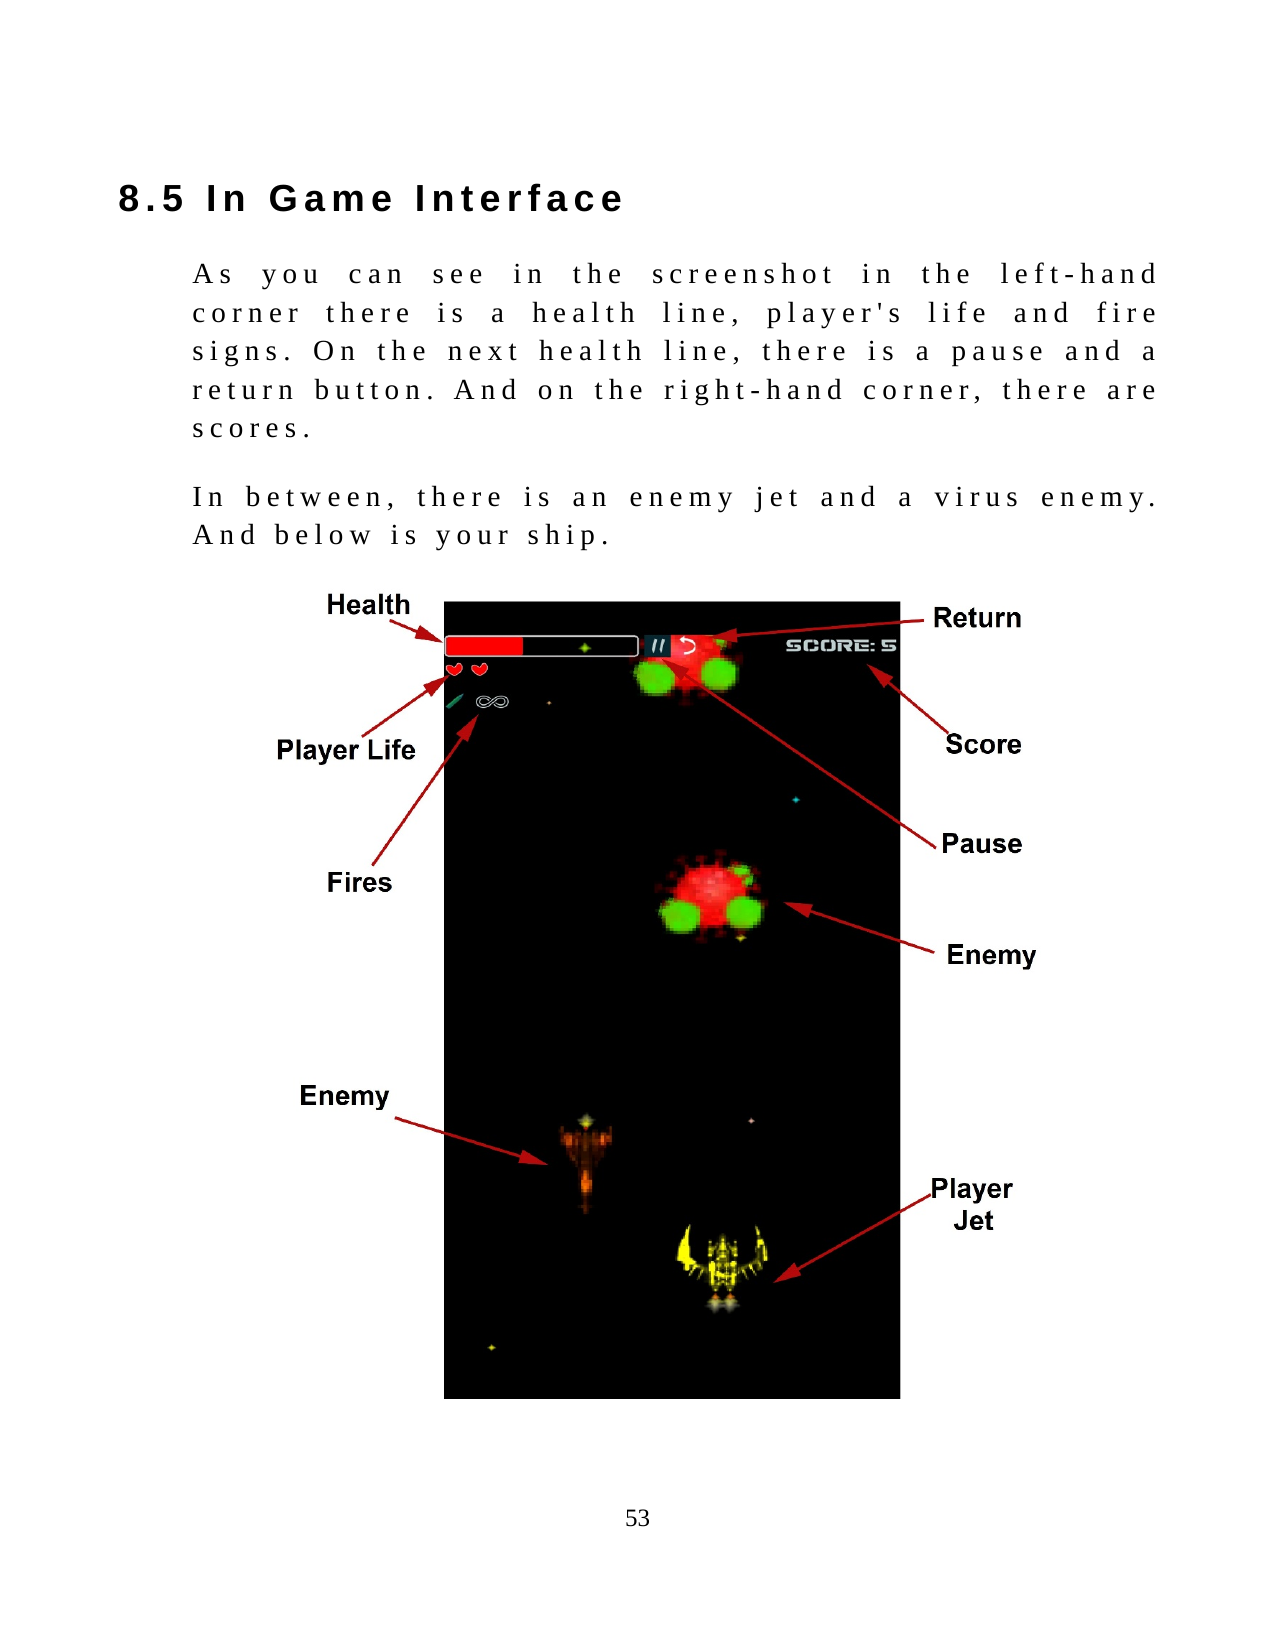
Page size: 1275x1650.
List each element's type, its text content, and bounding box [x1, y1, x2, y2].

text In between, there is an enemy jet and a virus enemy. And below is your ship. [192, 479, 1157, 551]
subtitle 8.5 In Game Interface [118, 176, 1157, 220]
picture [224, 571, 1094, 1441]
text As you can see in the screenshot in the left-hand corner there is a health line, player's life and fire signs. On the next health line, there is a pause and a return button. And on the right-hand corner, there are scores. [192, 256, 1157, 444]
